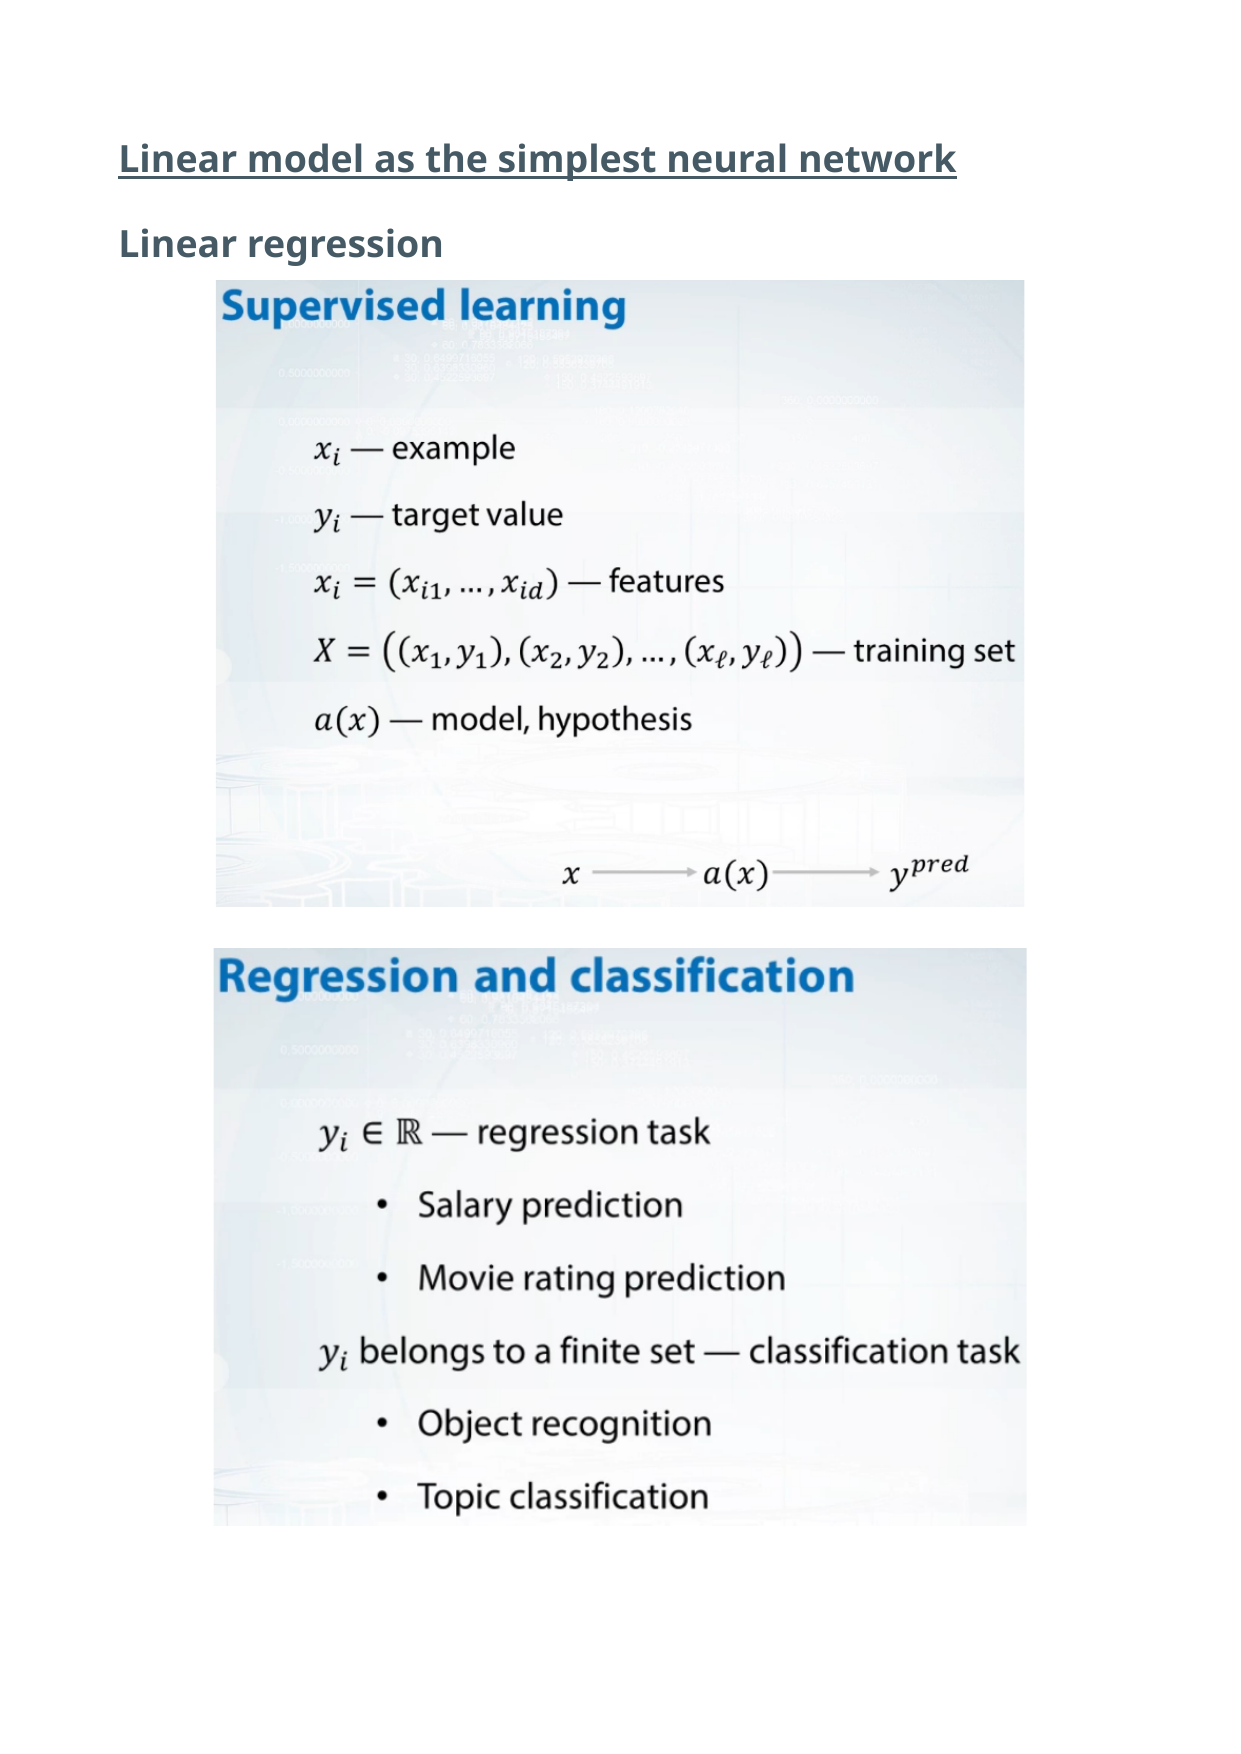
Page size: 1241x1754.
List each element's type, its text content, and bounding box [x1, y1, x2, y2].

picture [213, 948, 1027, 1526]
picture [215, 280, 1025, 907]
subtitle Linear model as the simplest neural network [118, 133, 1122, 184]
subtitle Linear regression [118, 217, 1122, 268]
